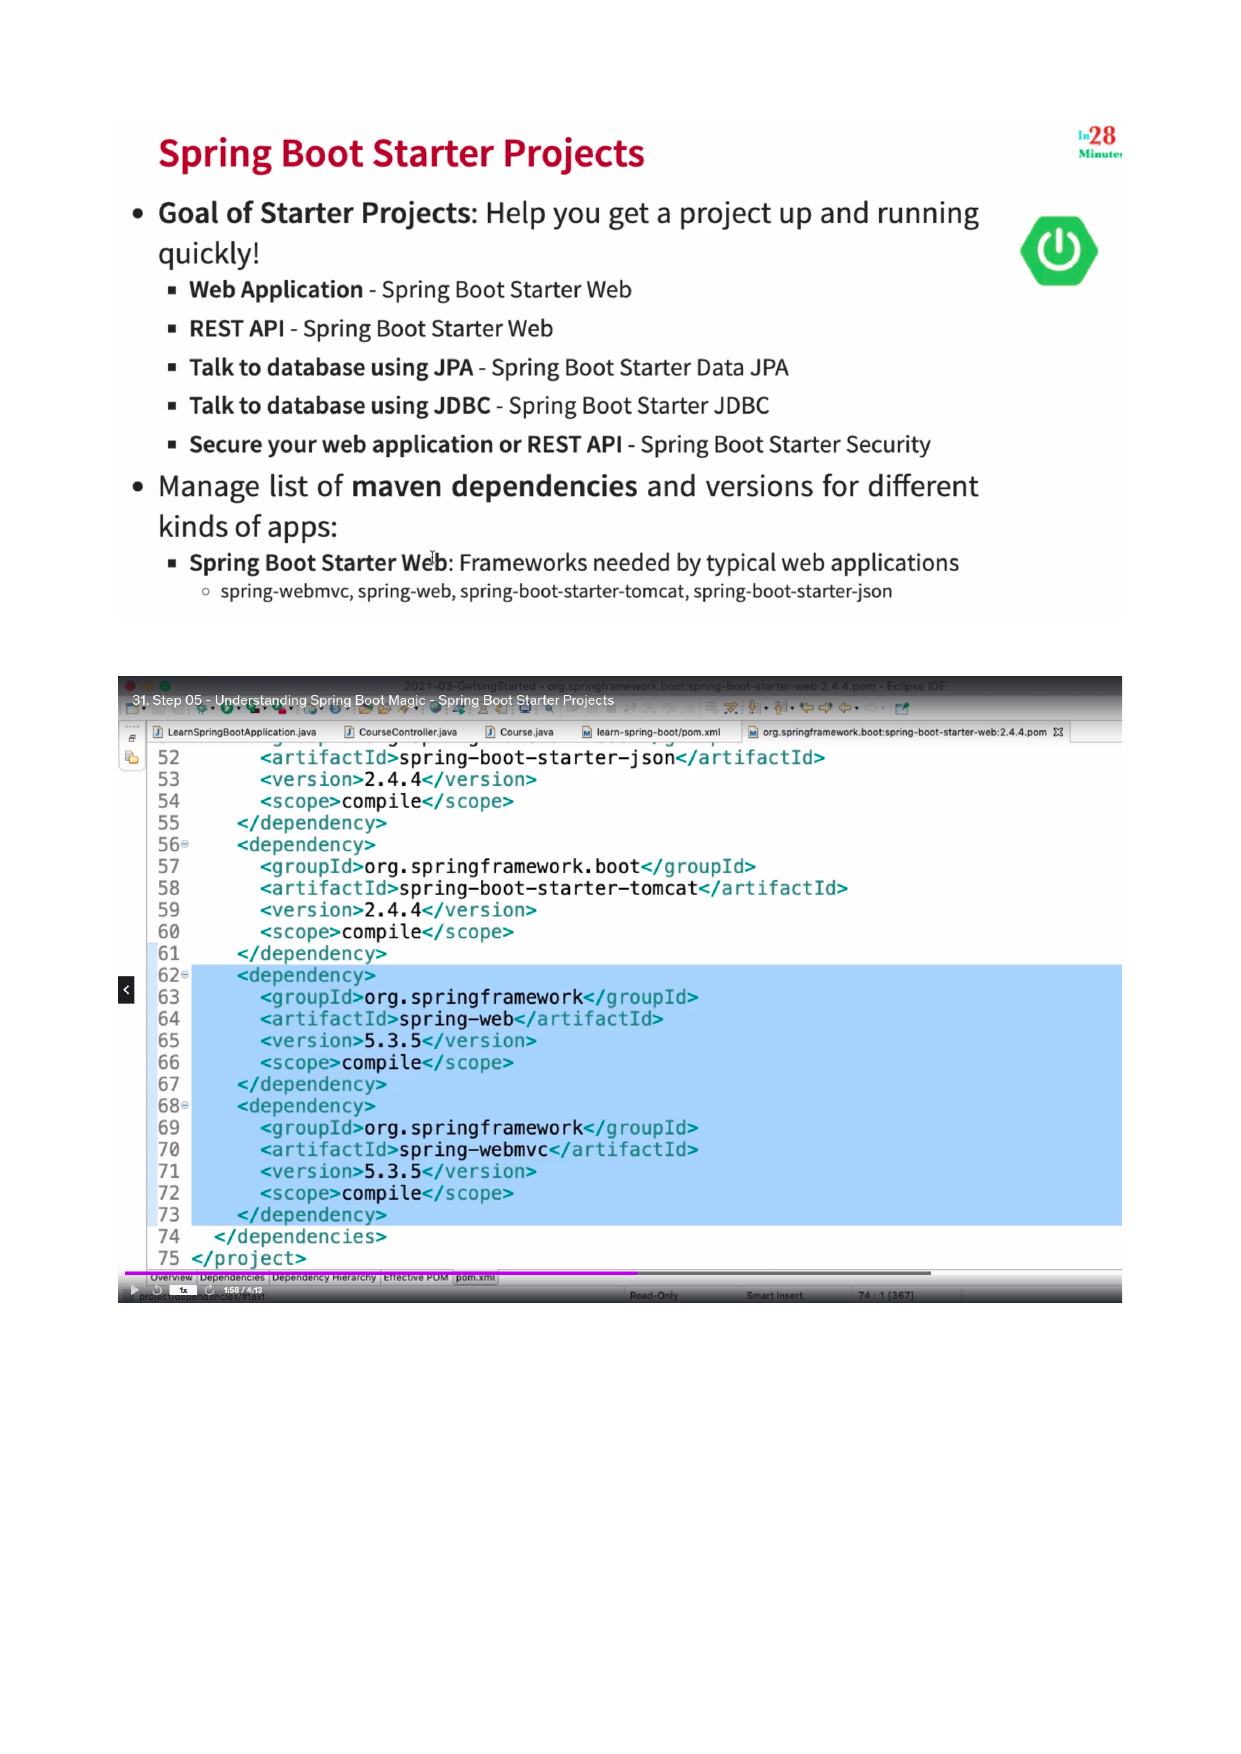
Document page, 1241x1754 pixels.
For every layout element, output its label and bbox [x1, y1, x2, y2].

picture [118, 118, 1123, 620]
picture [118, 676, 1123, 1303]
